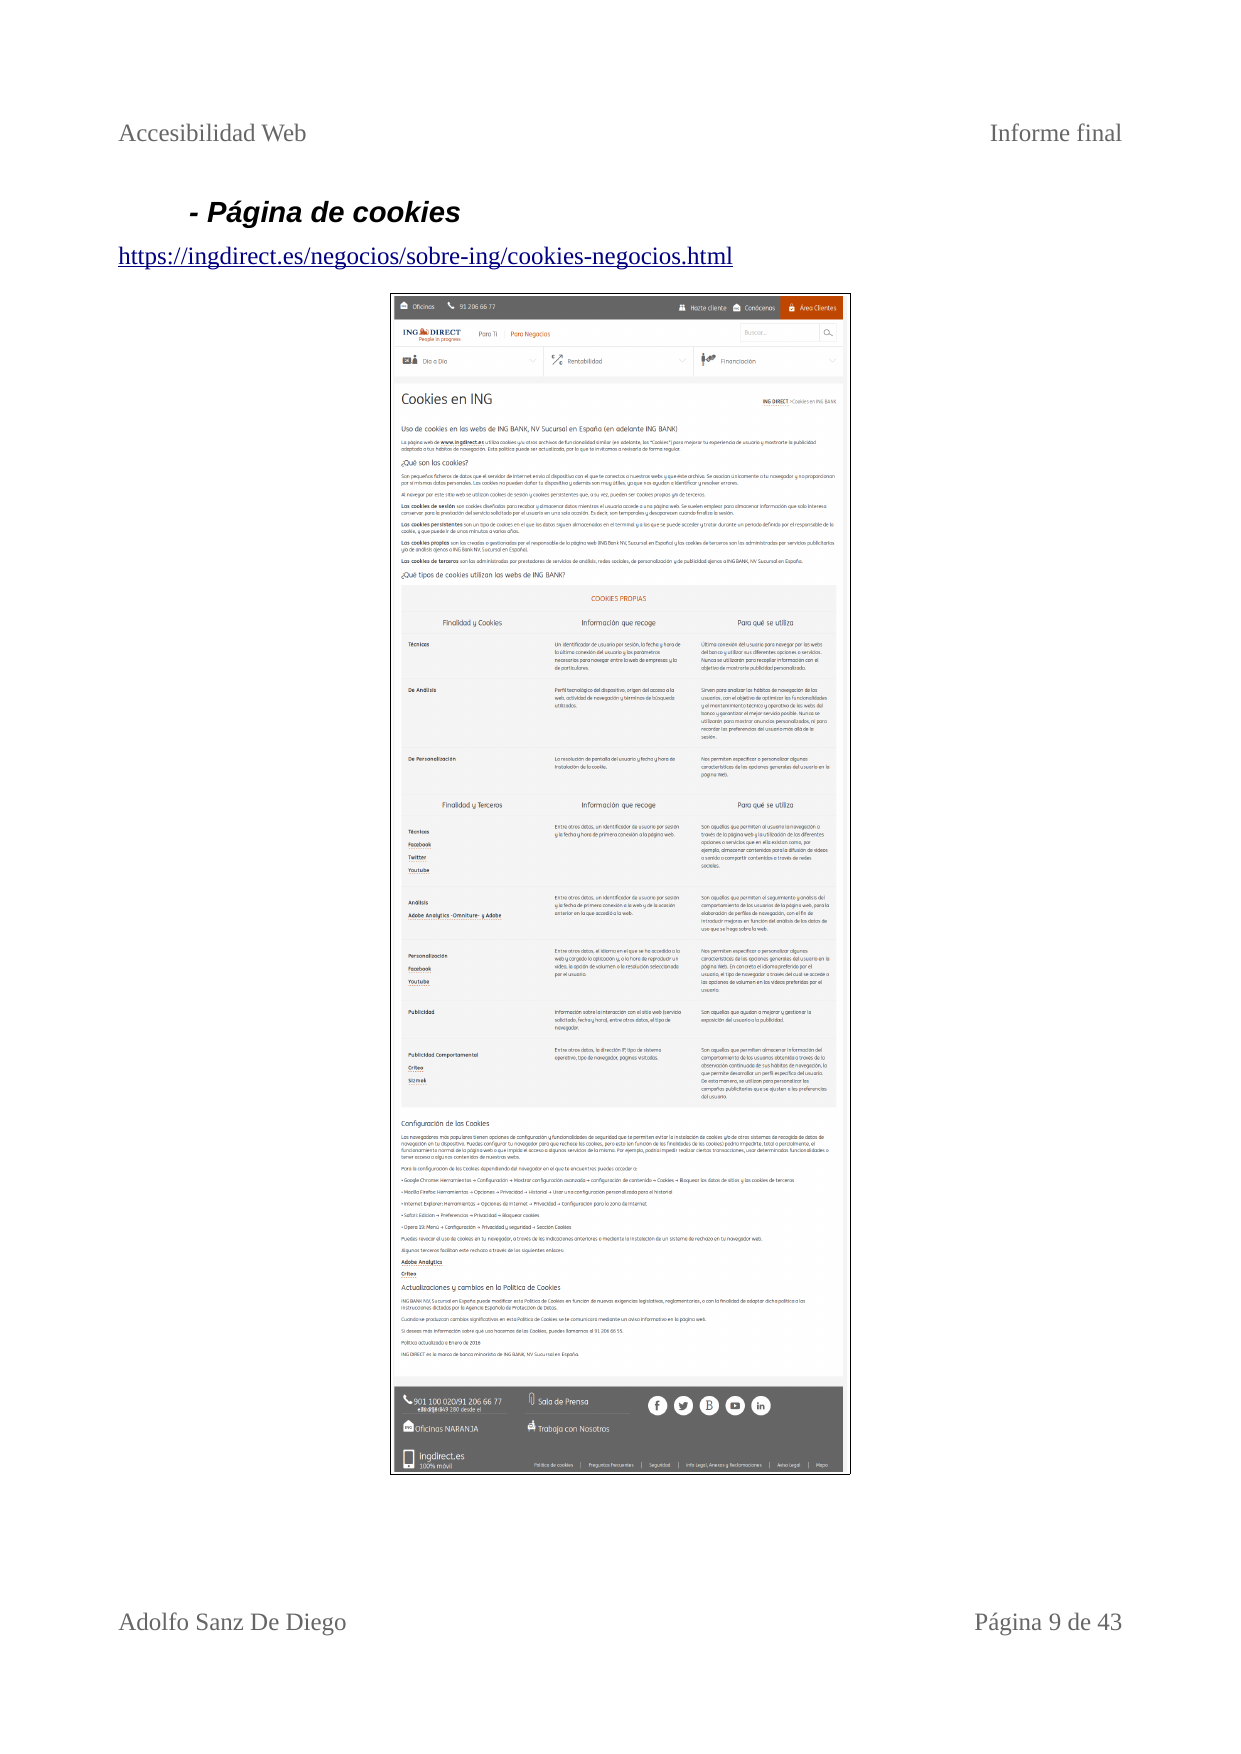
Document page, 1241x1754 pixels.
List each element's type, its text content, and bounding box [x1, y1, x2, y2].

text https://ingdirect.es/negocios/sobre-ing/cookies-negocios.html [118, 241, 1122, 269]
subtitle Página de cookies [189, 196, 1122, 229]
picture [393, 296, 848, 1472]
